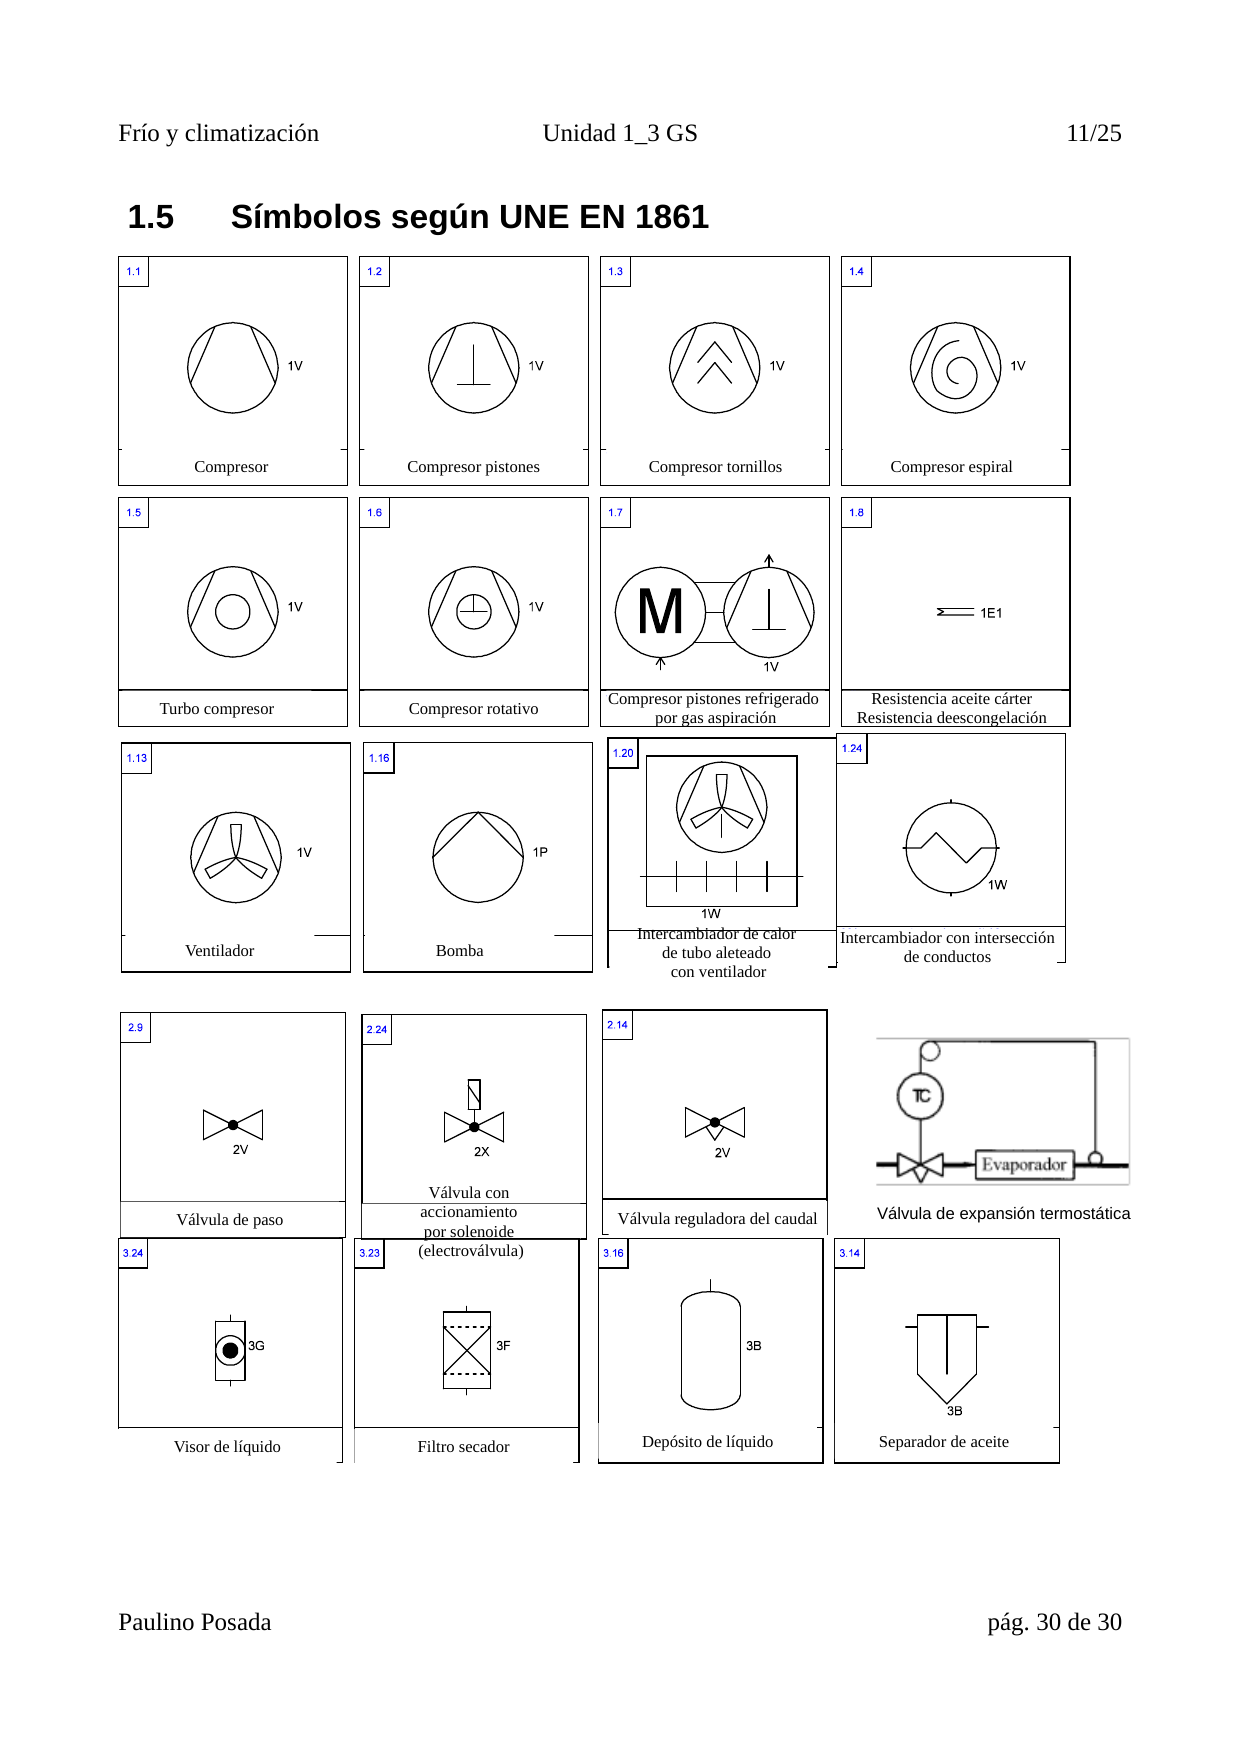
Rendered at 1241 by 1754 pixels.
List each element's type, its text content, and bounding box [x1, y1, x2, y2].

subtitle Símbolos según UNE EN 1861 [118, 197, 1122, 236]
picture [864, 1027, 1140, 1200]
